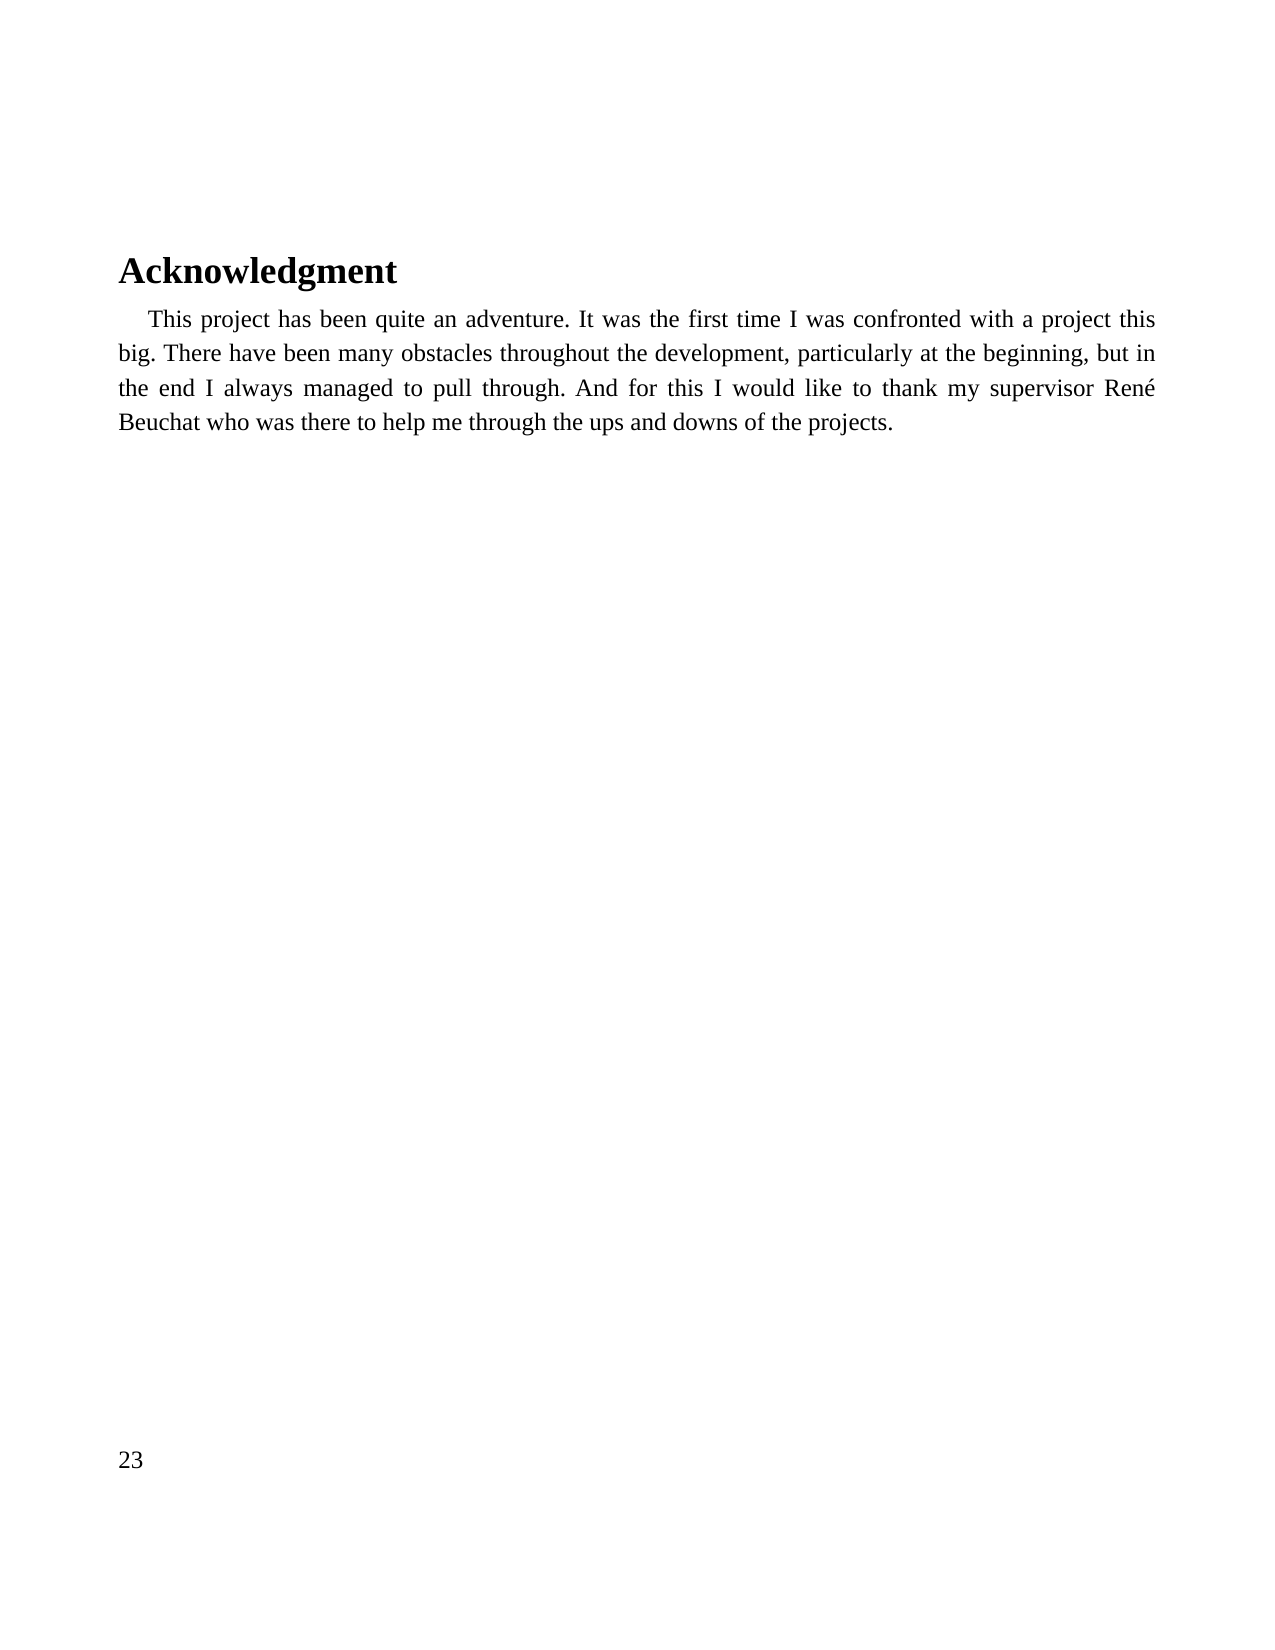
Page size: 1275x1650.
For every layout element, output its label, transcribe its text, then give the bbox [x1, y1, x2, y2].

subtitle Acknowledgment [118, 248, 1157, 291]
text This project has been quite an adventure. It was the first time I was confronted with a project this big. There have been many obstacles throughout the development, particularly at the beginning, but in the end I always managed to pull through. And for this I would like to thank my supervisor René Beuchat who was there to help me through the ups and downs of the projects. [118, 304, 1157, 436]
